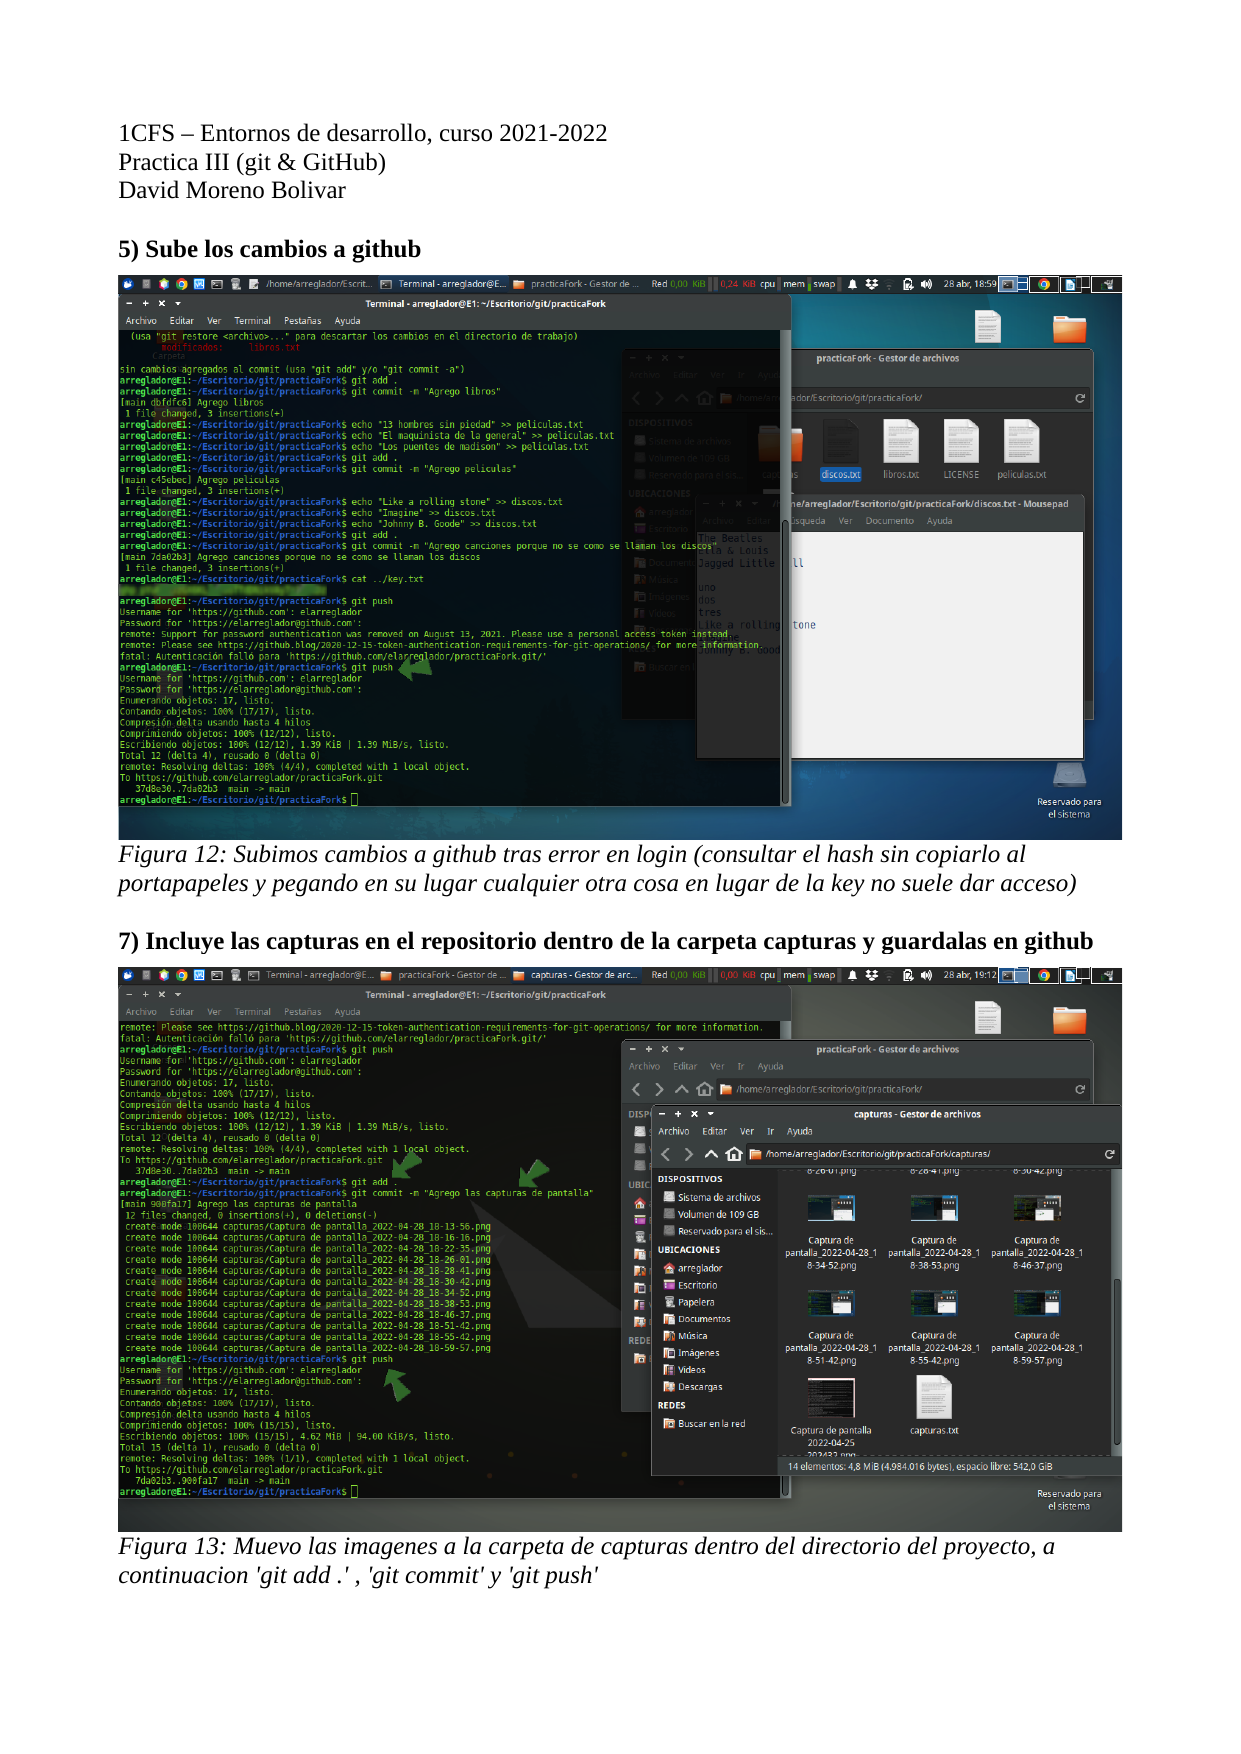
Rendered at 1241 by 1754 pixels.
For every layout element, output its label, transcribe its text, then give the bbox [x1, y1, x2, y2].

text 7) Incluye las capturas en el repositorio dentro de la carpeta capturas y guardalas en github [118, 926, 1122, 954]
picture [118, 275, 1123, 840]
picture [118, 967, 1123, 1532]
text Figura 12: Subimos cambios a github tras error en login (consultar el hash sin copiarlo al portapapeles y pegando en su lugar cualquier otra cosa en lugar de la key no suele dar acceso) [118, 840, 1122, 897]
text 5) Sube los cambios a github [118, 234, 1122, 263]
text Figura 13: Muevo las imagenes a la carpeta de capturas dentro del directorio del proyecto, a continuacion 'git add .' , 'git commit' y 'git push' [118, 1532, 1122, 1589]
